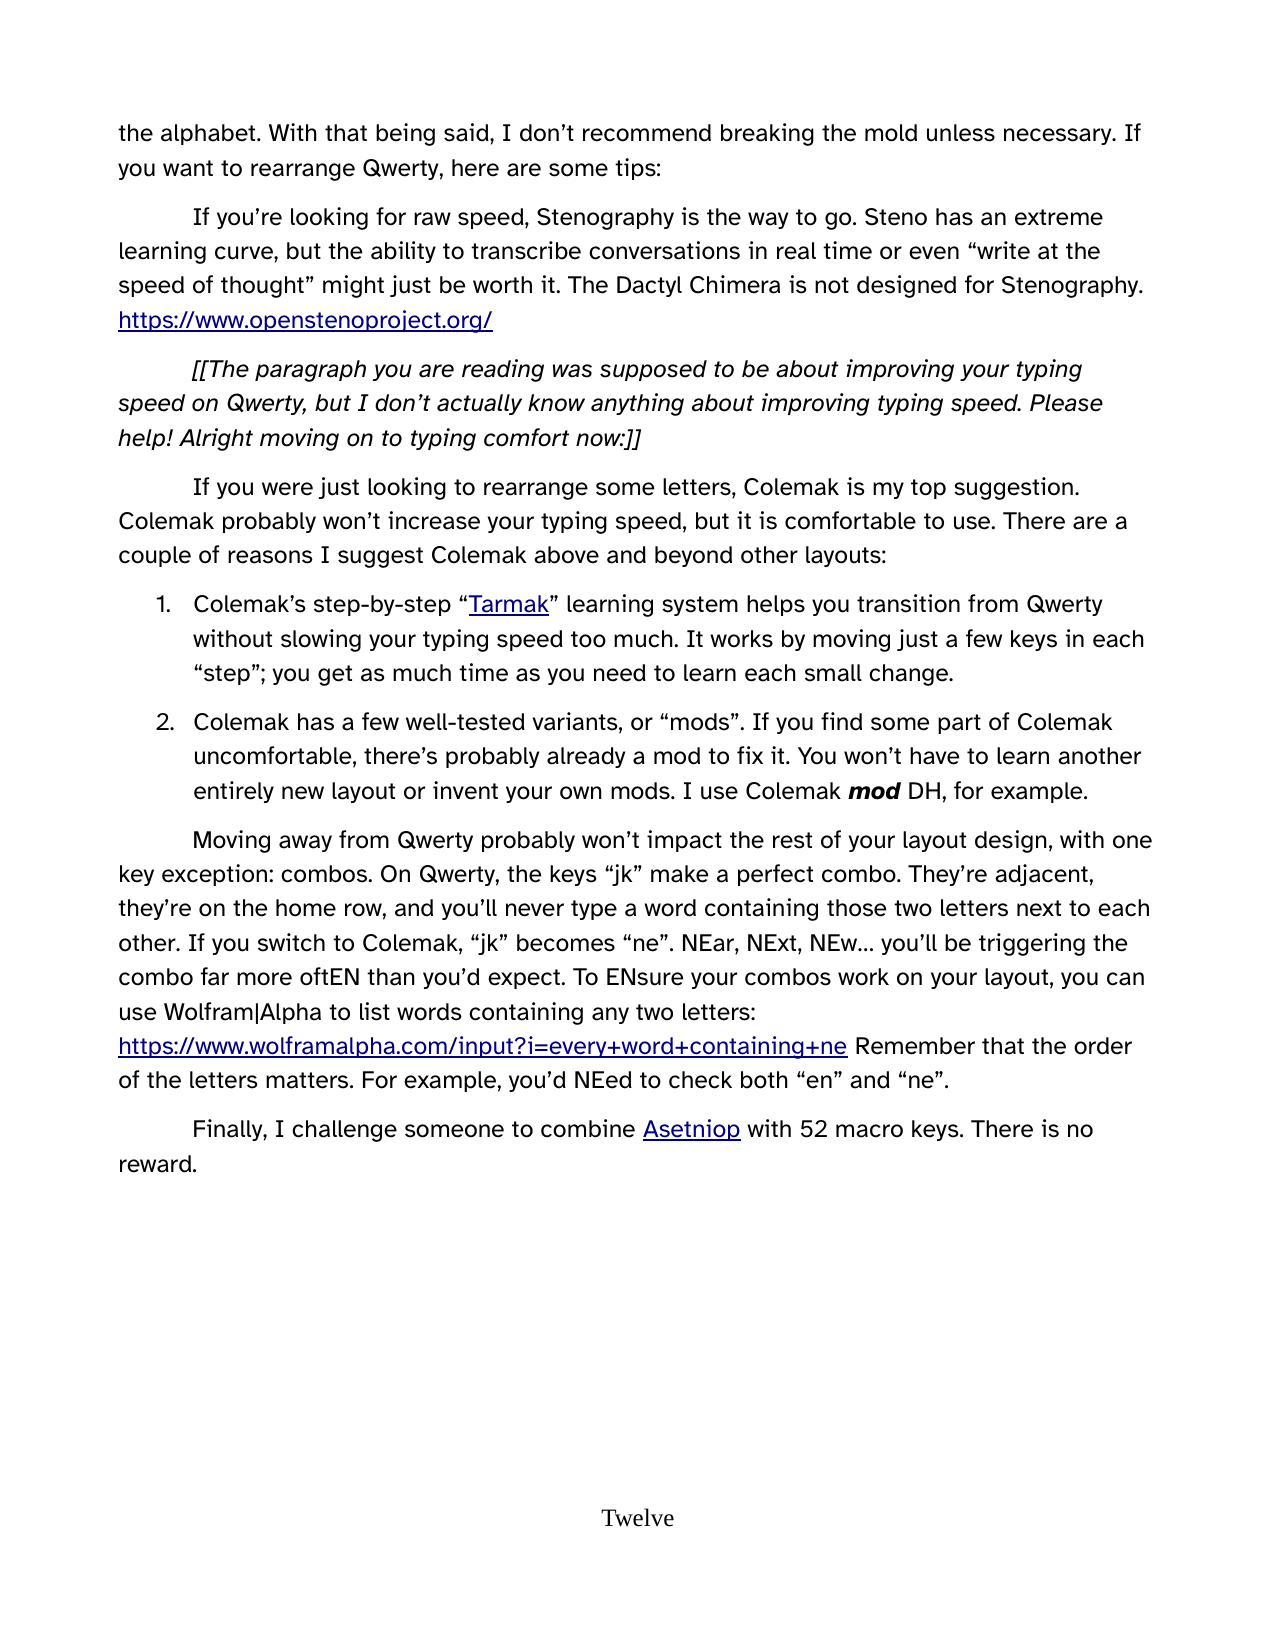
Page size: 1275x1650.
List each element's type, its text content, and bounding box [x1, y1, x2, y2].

text Moving away from Qwerty probably won’t impact the rest of your layout design, with one key exception: combos. On Qwerty, the keys “jk” make a perfect combo. They’re adjacent, they’re on the home row, and you’ll never type a word containing those two letters next to each other. If you switch to Colemak, “jk” becomes “ne”. NEar, NExt, NEw… you’ll be triggering the combo far more oftEN than you’d expect. To ENsure your combos work on your layout, you can use Wolfram|Alpha to list words containing any two letters: https://www.wolframalpha.com/input?i=every+word+containing+ne Remember that the order of the letters matters. For example, you’d NEed to check both “en” and “ne”. [118, 824, 1157, 1095]
text If you were just looking to rearrange some letters, Colemak is my top suggestion. Colemak probably won’t increase your typing speed, but it is comfortable to use. There are a couple of reasons I suggest Colemak above and beyond other layouts: [118, 471, 1157, 570]
list Colemak has a few well-tested variants, or “mods”. If you find some part of Colemak uncomfortable, there’s probably already a mod to fix it. You won’t have to learn another entirely new layout or invent your own mods. I use Colemak mod DH, for example. [156, 707, 1157, 805]
text If you’re looking for raw speed, Stenography is the way to go. Steno has an extreme learning curve, but the ability to transcribe conversations in real time or even “write at the speed of thought” might just be worth it. The Dactyl Chimera is not designed for Stenography. https://www.openstenoproject.org/ [118, 201, 1157, 334]
text Finally, I challenge someone to combine Asetniop with 52 macro keys. There is no reward. [118, 1114, 1157, 1178]
list Colemak’s step-by-step “Tarmak” learning system helps you transition from Qwerty without slowing your typing speed too much. It works by moving just a few keys in each “step”; you get as much time as you need to learn each small change. [156, 589, 1157, 688]
text the alphabet. With that being said, I don’t recommend breaking the mold unless necessary. If you want to rearrange Qwerty, here are some tips: [118, 118, 1157, 182]
text [[The paragraph you are reading was supposed to be about improving your typing speed on Qwerty, but I don’t actually know anything about improving typing speed. Please help! Alright moving on to typing comfort now:]] [118, 353, 1157, 452]
